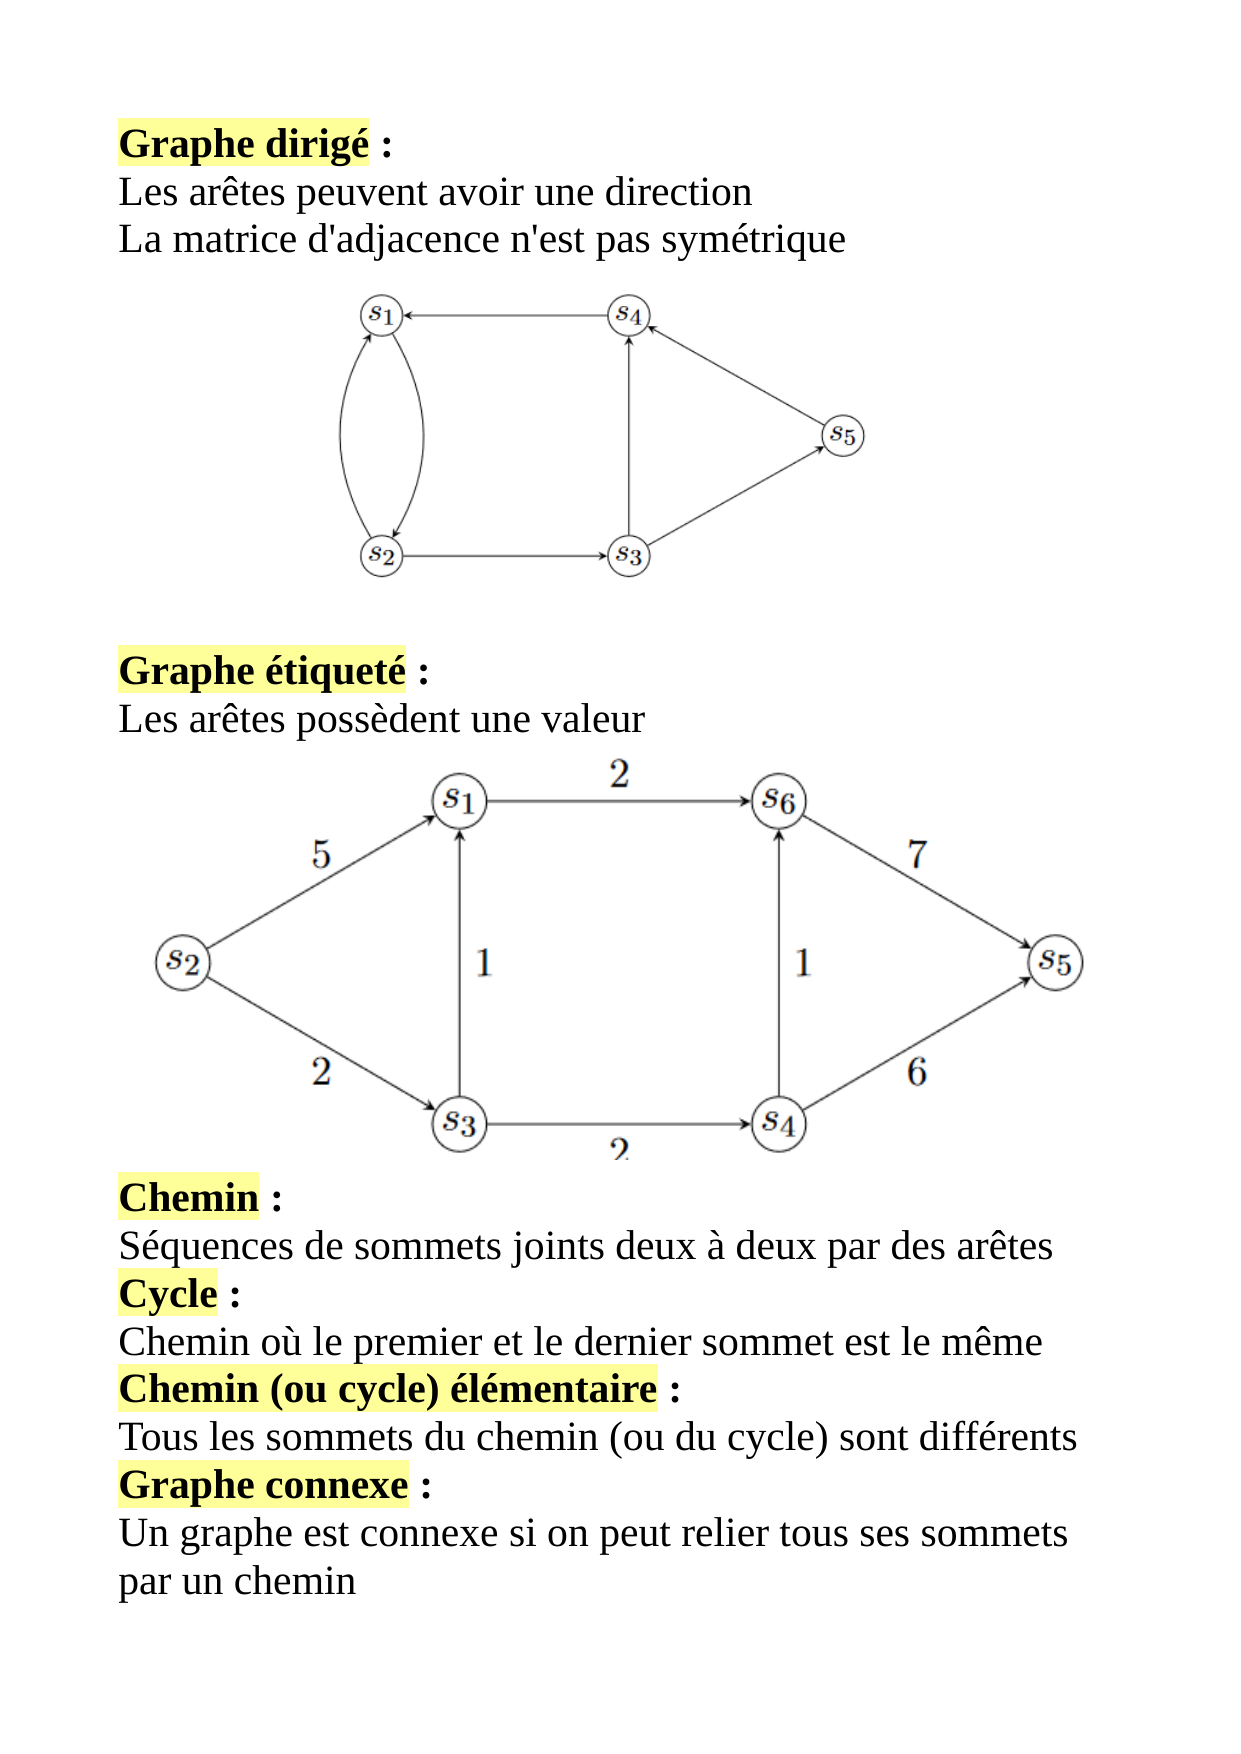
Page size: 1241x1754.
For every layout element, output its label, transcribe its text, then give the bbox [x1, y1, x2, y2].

text Tous les sommets du chemin (ou du cycle) sont différents [118, 1412, 1122, 1460]
text Cycle : [118, 1268, 1122, 1316]
text Graphe connexe : [118, 1460, 1122, 1508]
text Graphe dirigé : [118, 118, 1122, 166]
text Séquences de sommets joints deux à deux par des arêtes [118, 1220, 1122, 1268]
text Les arêtes possèdent une valeur [118, 693, 1122, 741]
text Les arêtes peuvent avoir une direction [118, 166, 1122, 214]
text Chemin où le premier et le dernier sommet est le même [118, 1316, 1122, 1364]
text La matrice d'adjacence n'est pas symétrique [118, 214, 1122, 262]
text Chemin (ou cycle) élémentaire : [118, 1364, 1122, 1412]
text Chemin : [118, 1172, 1122, 1220]
text Graphe étiqueté : [118, 645, 1122, 693]
text Un graphe est connexe si on peut relier tous ses sommets par un chemin [118, 1508, 1122, 1603]
